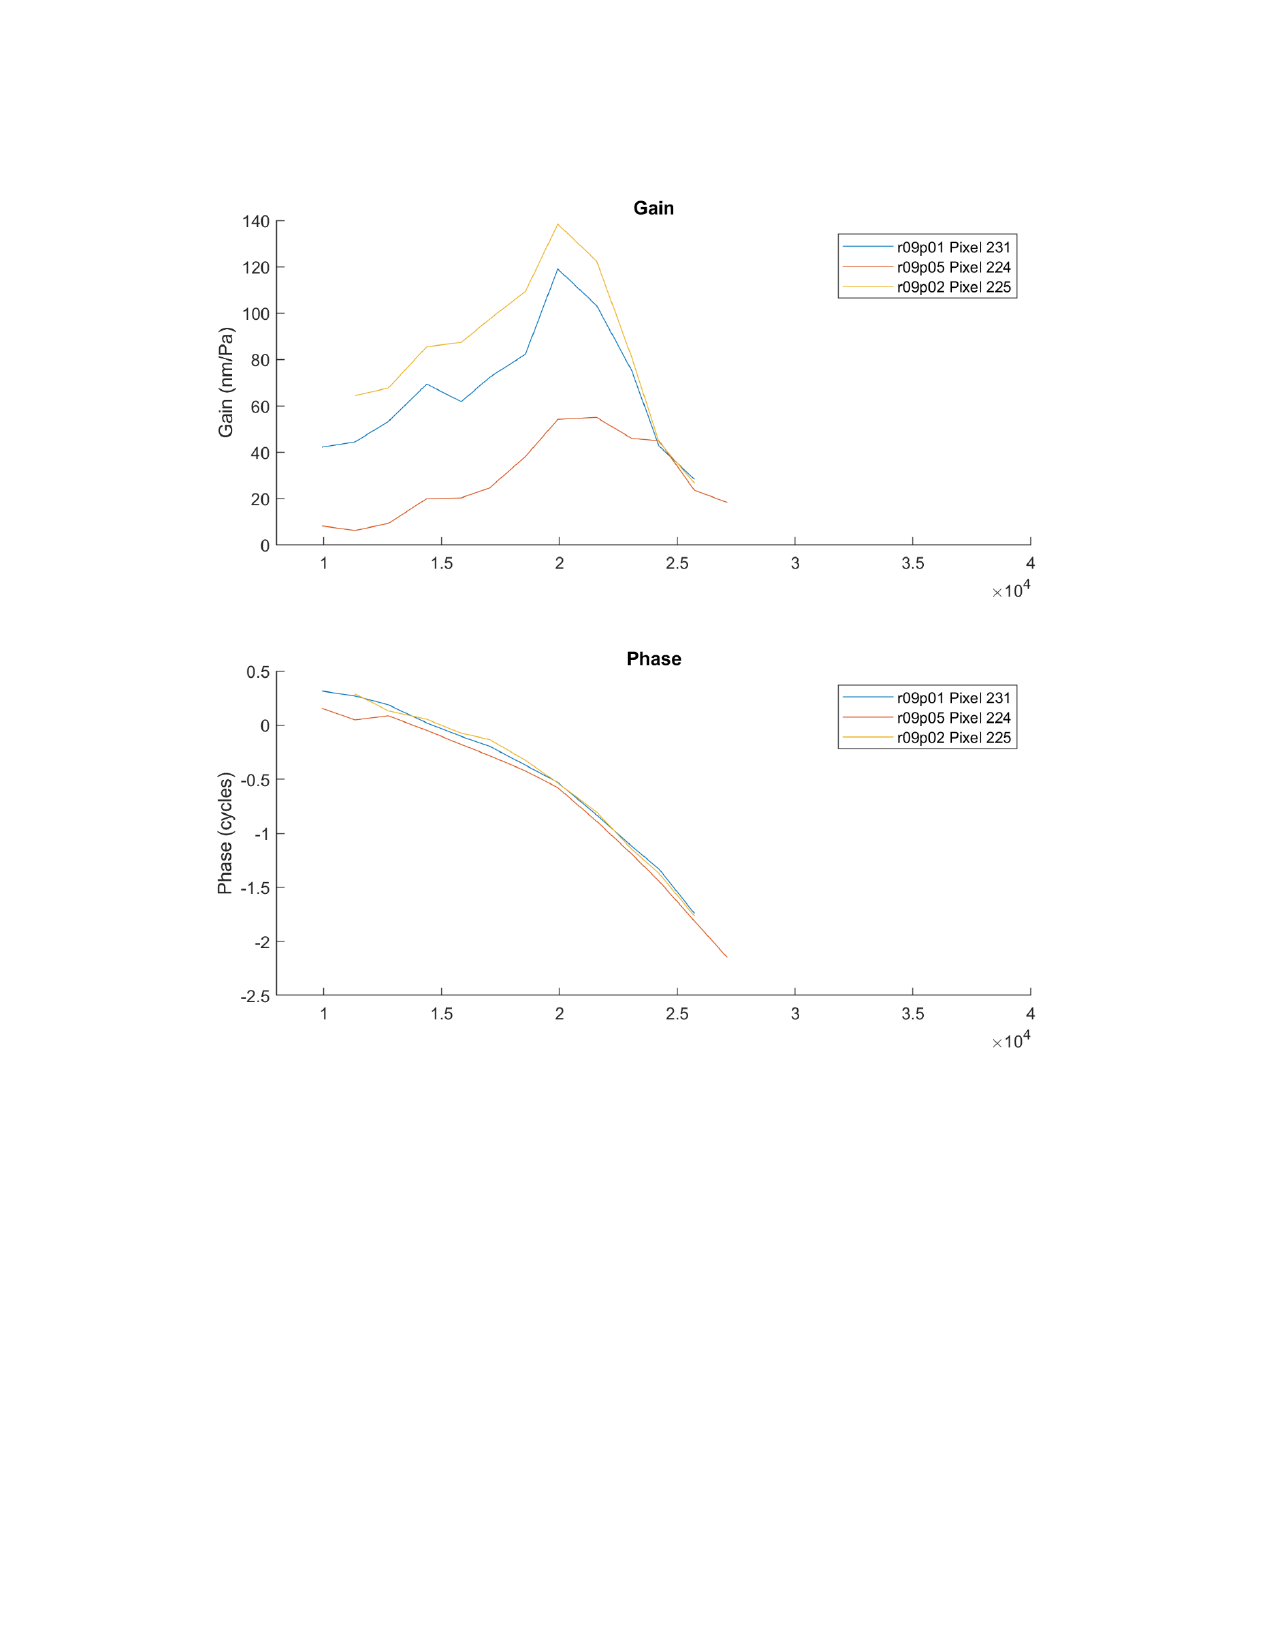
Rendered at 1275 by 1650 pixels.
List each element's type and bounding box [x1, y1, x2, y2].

picture [150, 150, 1123, 1100]
